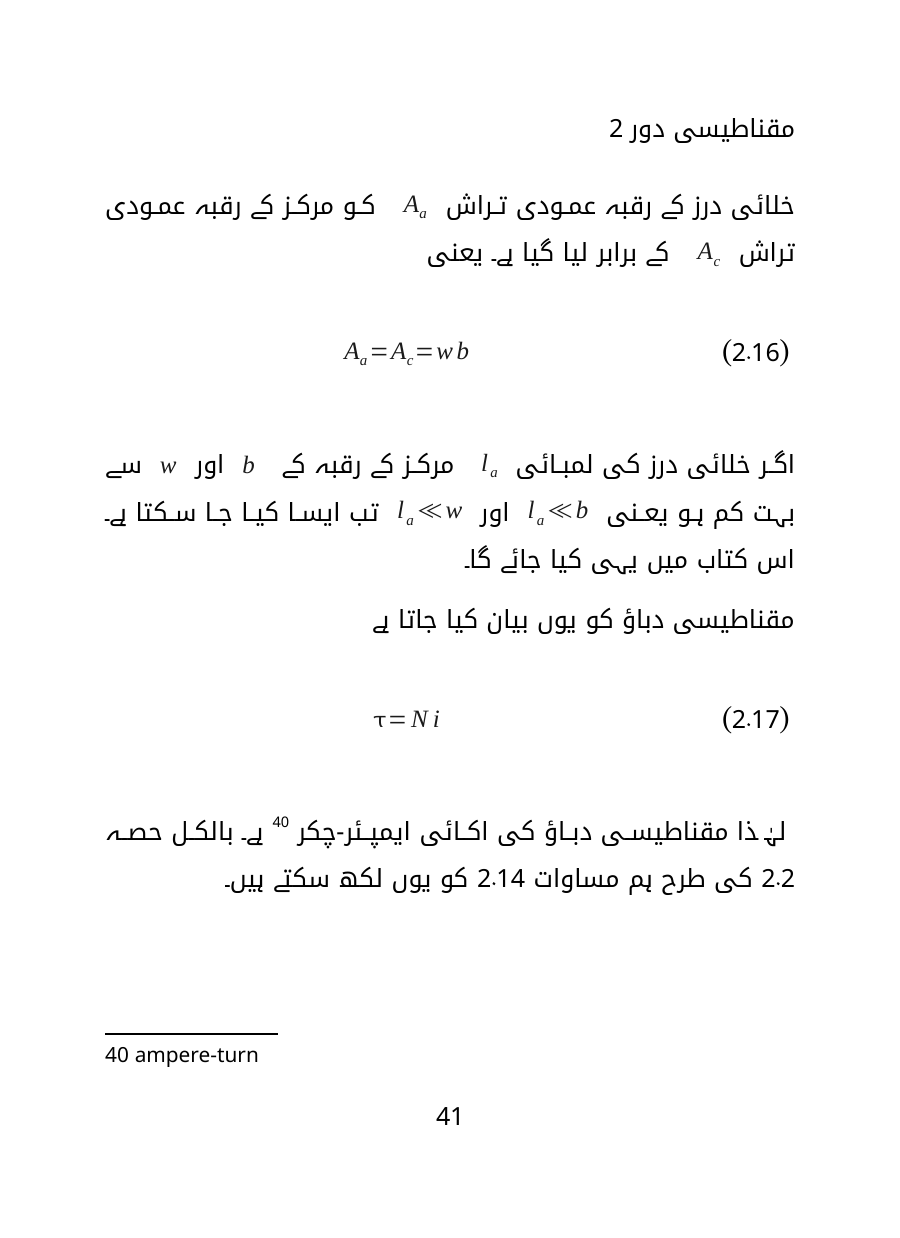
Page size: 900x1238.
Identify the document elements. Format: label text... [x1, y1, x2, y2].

text ampere-turn [105, 1040, 795, 1068]
text مقناطیسی دباؤ کو یوں بیان کیا جاتا ہے [105, 596, 795, 644]
text لہٰذا مقناطیسی دباؤ کی اکائی ایمپئر-چکر ہے۔ بالکل حصہ 2.2 کی طرح ہم مساوات 2.14 کو یوں لکھ سکتے ہیں۔ [105, 808, 795, 903]
table_header (2.17) [700, 690, 795, 762]
table_header (2.16) [699, 324, 795, 395]
table_header [105, 690, 700, 762]
text اگر خلائی درز کی لمبائی مرکز کے رقبہ کے اورسے بہت کم ہو یعنیاورتب ایسا کیا جا سکتا ہے۔ اس کتاب میں یہی کیا جائے گا۔ [105, 442, 795, 584]
table_header [105, 324, 699, 395]
text خلائی درز کے رقبہ عمودی تراش کو مرکز کے رقبہ عمودی تراش کے برابر لیا گیا ہے۔ یعنی [105, 182, 795, 277]
